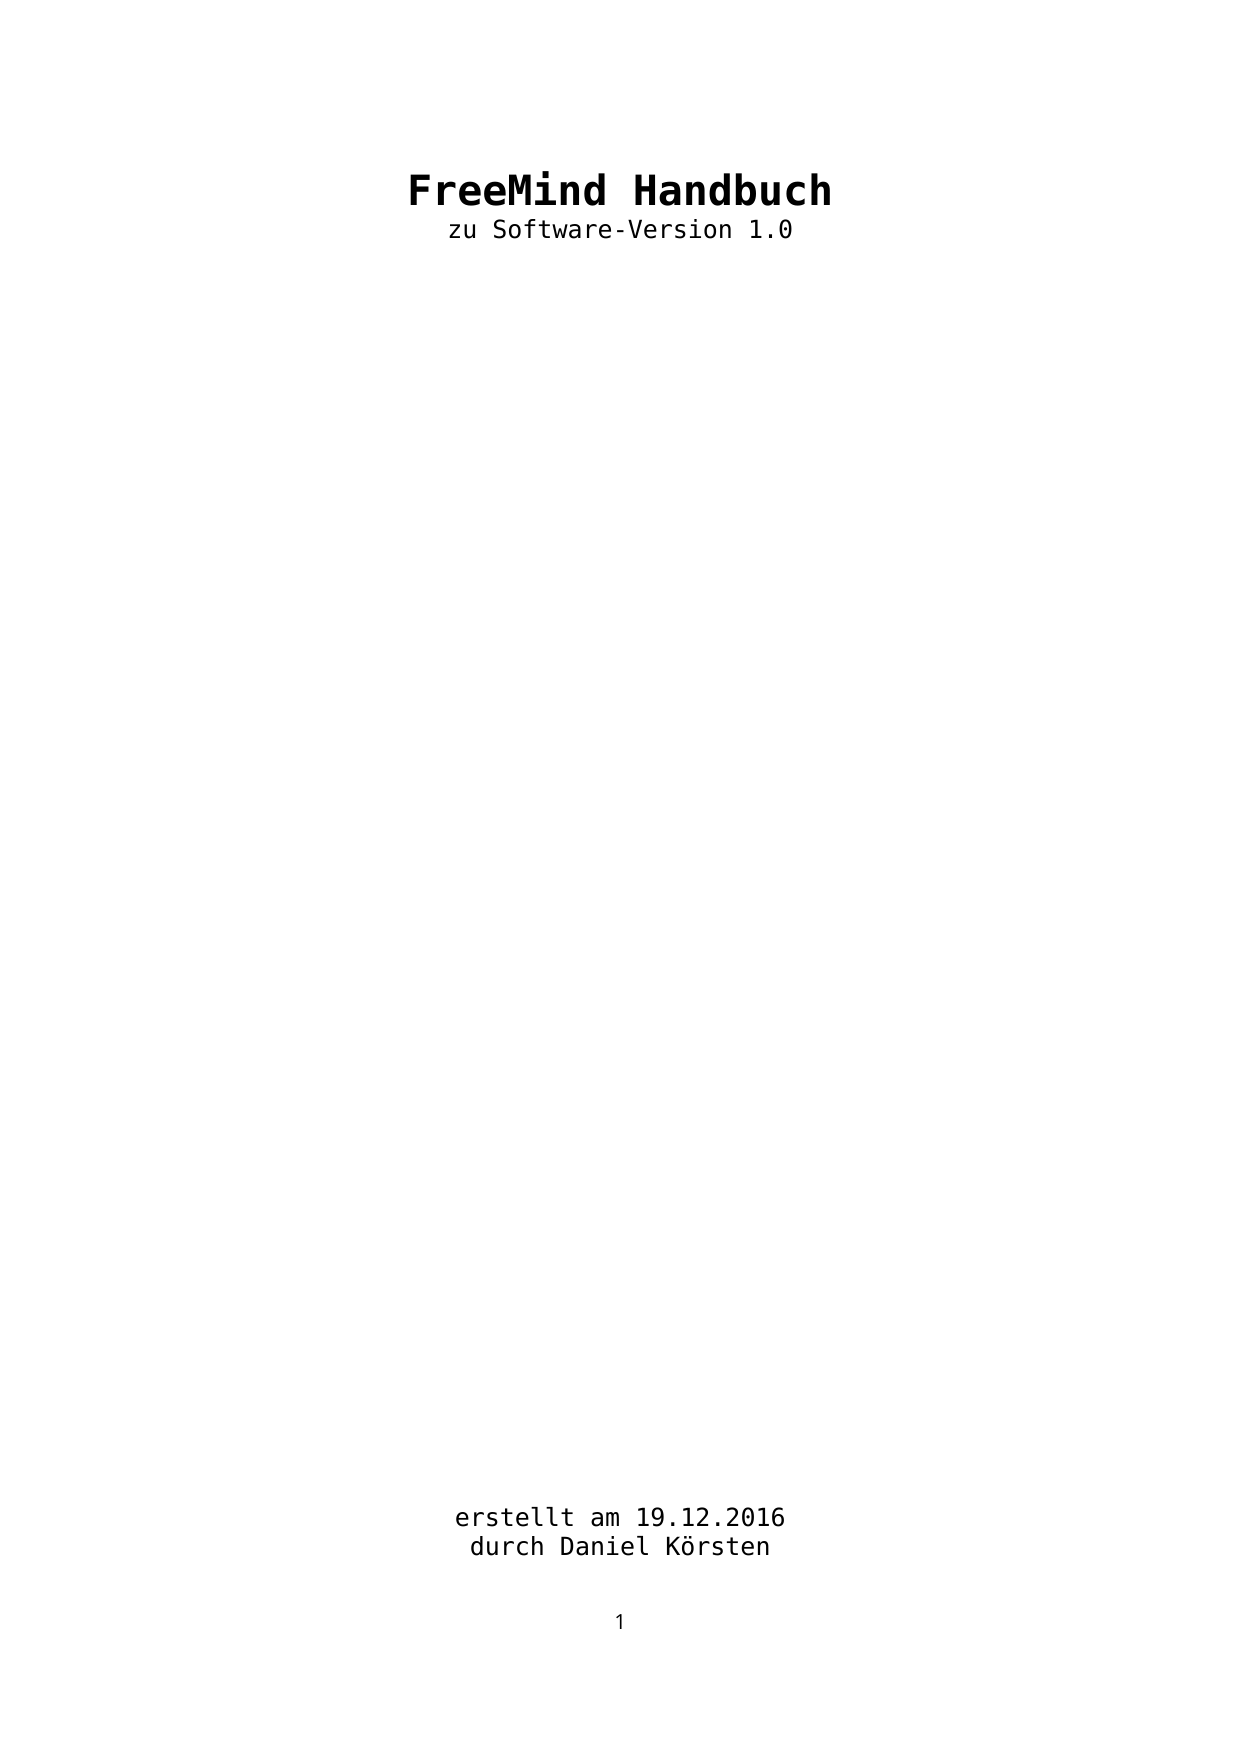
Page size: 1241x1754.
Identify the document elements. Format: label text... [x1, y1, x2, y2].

text erstellt am 19.12.2016 [118, 1503, 1122, 1532]
text FreeMind Handbuch [118, 167, 1122, 215]
text durch Daniel Körsten [118, 1532, 1122, 1561]
text zu Software-Version 1.0 [118, 215, 1122, 244]
